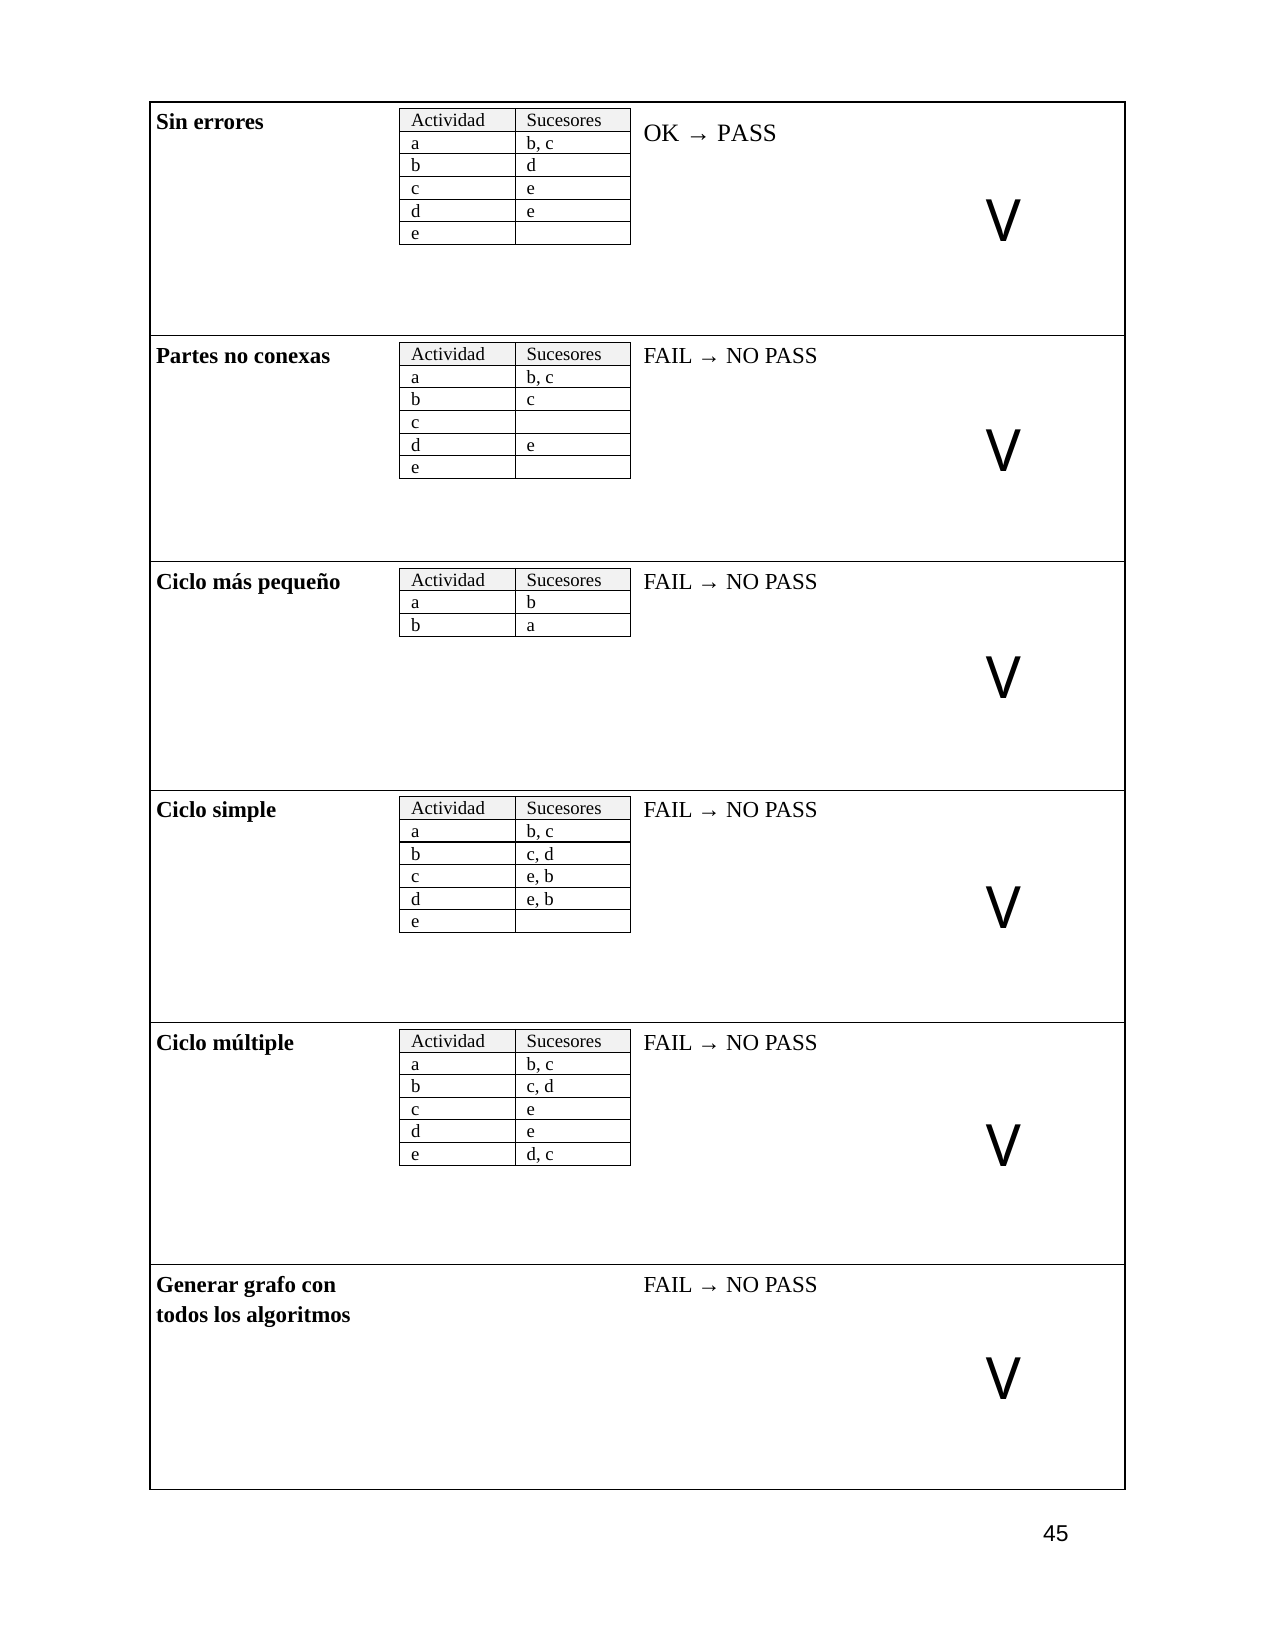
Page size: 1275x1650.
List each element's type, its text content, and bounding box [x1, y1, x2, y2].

table_cell b [400, 614, 515, 636]
table_cell b, c [516, 1053, 630, 1074]
table_cell c [400, 411, 515, 432]
table_cell Sin errores [151, 103, 394, 335]
table_cell Generar grafo con todos los algoritmos [151, 1265, 394, 1489]
table_cell b, c [516, 366, 630, 387]
table_cell [394, 562, 637, 789]
table_cell a [400, 820, 515, 841]
table_header Actividad [400, 109, 515, 131]
table_cell [394, 1265, 637, 1489]
table_cell d [400, 434, 515, 455]
table_cell c [400, 865, 515, 887]
table_cell V [881, 1023, 1124, 1264]
table_cell b, c [516, 132, 630, 153]
table_header Sucesores [516, 343, 630, 365]
table_header Sucesores [516, 569, 630, 590]
table_cell e [400, 222, 515, 244]
table_cell b [400, 388, 515, 410]
table_cell [516, 456, 630, 478]
table_cell e [400, 1143, 515, 1164]
table_cell a [516, 614, 630, 636]
table_cell Ciclo simple [151, 791, 394, 1022]
table_cell a [400, 591, 515, 613]
table_cell Partes no conexas [151, 336, 394, 561]
table_cell b [516, 591, 630, 613]
table_cell b [400, 843, 515, 864]
table_cell a [400, 1053, 515, 1074]
table_header Actividad [400, 343, 515, 365]
table_cell [516, 411, 630, 432]
table_cell c [400, 177, 515, 198]
table_cell b, c [516, 820, 630, 841]
table_cell c, d [516, 1075, 630, 1097]
table_header Sucesores [516, 1030, 630, 1052]
table_cell [516, 222, 630, 244]
table_cell [394, 103, 637, 335]
table_cell b [400, 154, 515, 176]
table_cell V [881, 103, 1124, 335]
table_cell FAIL → NO PASS [638, 336, 881, 561]
table_cell FAIL → NO PASS [638, 1023, 881, 1264]
table_header Actividad [400, 797, 515, 819]
table_header Sucesores [516, 109, 630, 131]
table_cell d, c [516, 1143, 630, 1164]
table_header Sucesores [516, 797, 630, 819]
table_cell e [516, 200, 630, 221]
table_cell e [400, 456, 515, 478]
table_cell V [881, 1265, 1124, 1489]
table_cell b [400, 1075, 515, 1097]
table_cell OK → PASS [638, 103, 881, 335]
table_cell e, b [516, 865, 630, 887]
table_cell a [400, 132, 515, 153]
table_cell Ciclo múltiple [151, 1023, 394, 1264]
table_cell [516, 910, 630, 932]
table_cell V [881, 336, 1124, 561]
table_cell e [516, 177, 630, 198]
table_cell e [516, 434, 630, 455]
table_cell [394, 336, 637, 561]
table_cell V [881, 791, 1124, 1022]
table_cell e, b [516, 888, 630, 909]
table_cell c [400, 1098, 515, 1119]
table_cell FAIL → NO PASS [638, 1265, 881, 1489]
table_header Actividad [400, 569, 515, 590]
table_cell FAIL → NO PASS [638, 791, 881, 1022]
table_cell c, d [516, 843, 630, 864]
table_cell Ciclo más pequeño [151, 562, 394, 789]
table_cell FAIL → NO PASS [638, 562, 881, 789]
table_cell V [881, 562, 1124, 789]
table_cell a [400, 366, 515, 387]
table_cell e [516, 1098, 630, 1119]
table_cell e [516, 1120, 630, 1142]
table_cell e [400, 910, 515, 932]
table_cell d [400, 888, 515, 909]
table_cell d [516, 154, 630, 176]
table_cell d [400, 1120, 515, 1142]
table_cell c [516, 388, 630, 410]
table_cell [394, 1023, 637, 1264]
table_cell d [400, 200, 515, 221]
table_cell [394, 791, 637, 1022]
table_header Actividad [400, 1030, 515, 1052]
